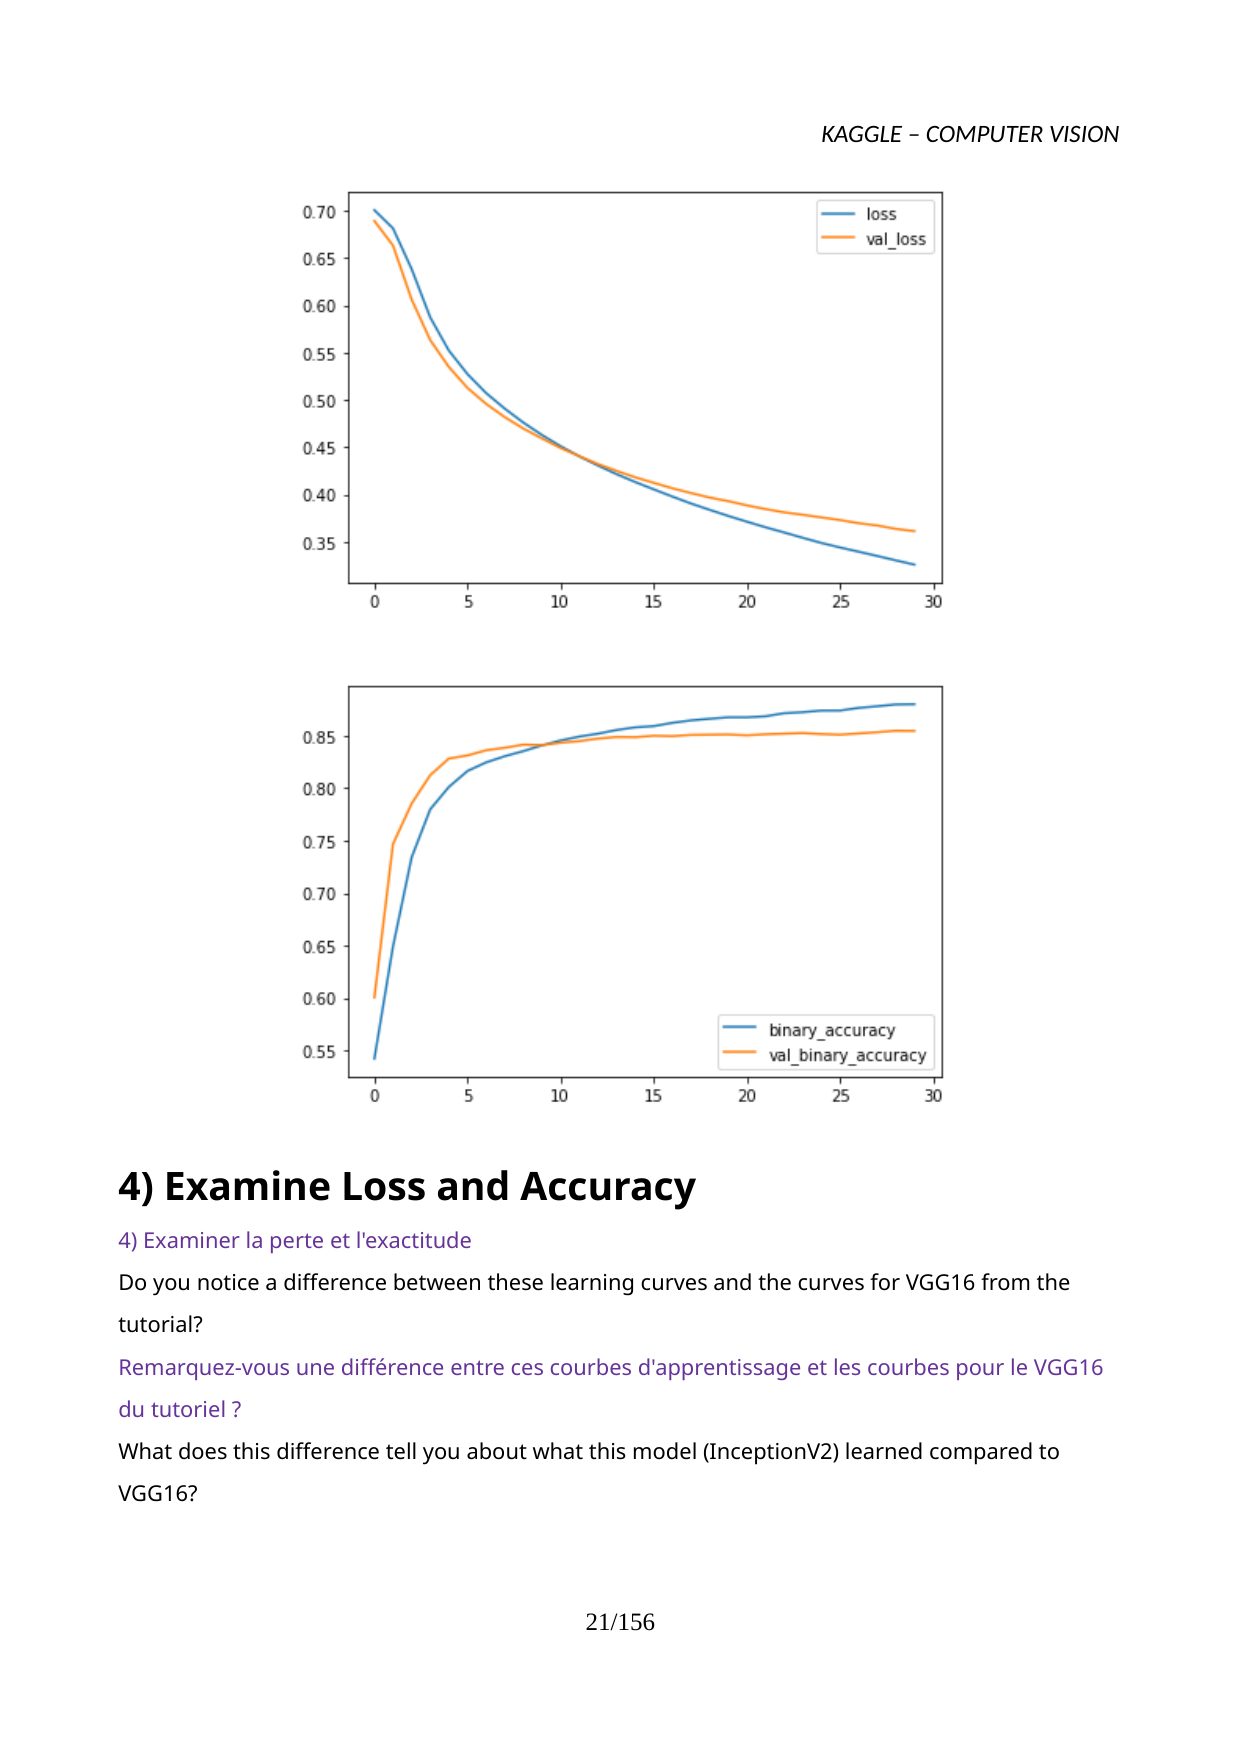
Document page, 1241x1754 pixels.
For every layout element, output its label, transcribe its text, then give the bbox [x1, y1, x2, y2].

picture [281, 178, 959, 1113]
text 4) Examiner la perte et l'exactitude [118, 1224, 1122, 1254]
text Do you notice a difference between these learning curves and the curves for VGG16 from the tutorial? [118, 1267, 1122, 1339]
subtitle 4) Examine Loss and Accuracy [118, 1159, 1122, 1212]
text Remarquez-vous une différence entre ces courbes d'apprentissage et les courbes pour le VGG16 du tutoriel ? [118, 1351, 1122, 1423]
text What does this difference tell you about what this model (InceptionV2) learned compared to VGG16? [118, 1436, 1122, 1508]
